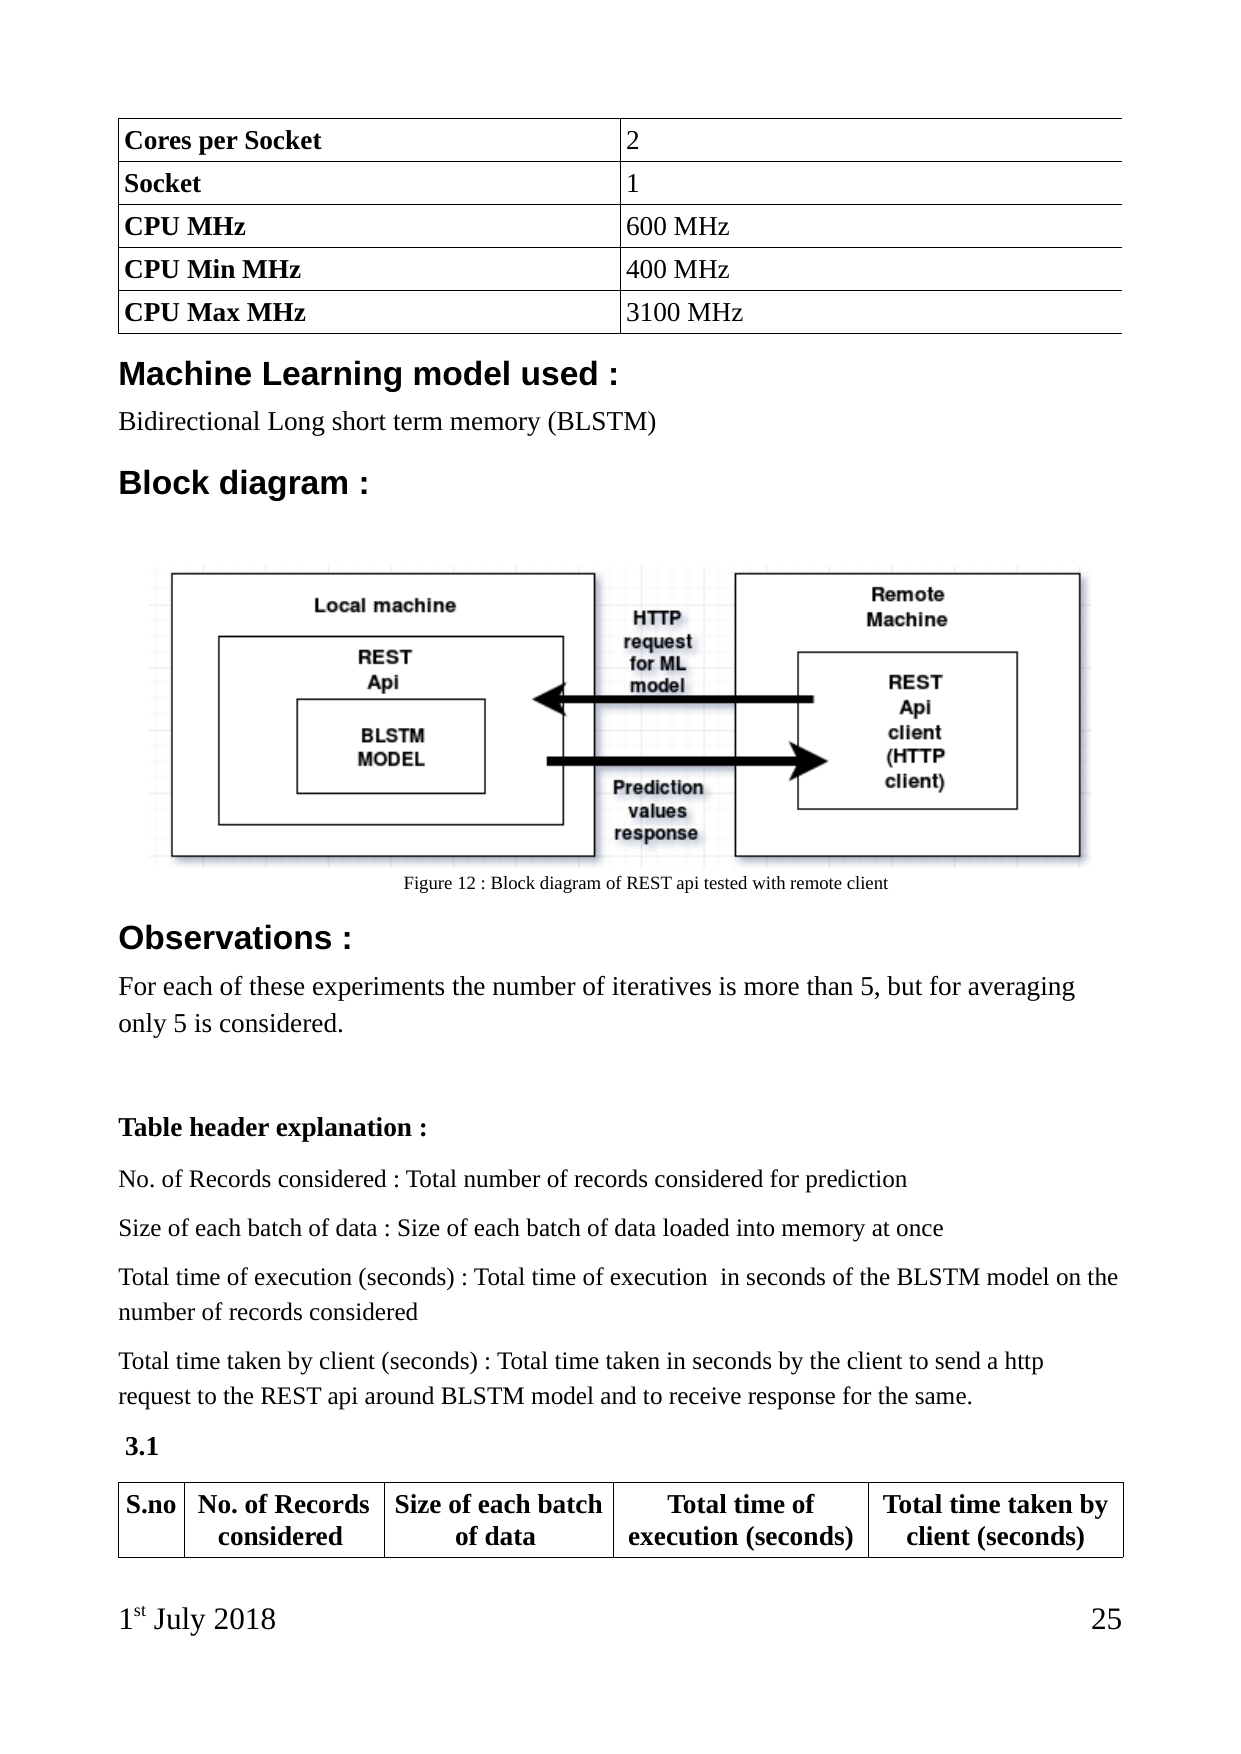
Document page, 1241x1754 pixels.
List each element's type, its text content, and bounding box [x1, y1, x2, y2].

table_cell CPU MHz [119, 205, 620, 247]
table_header Total time taken by client (seconds) [869, 1483, 1123, 1557]
table_cell Cores per Socket [119, 119, 620, 161]
text For each of these experiments the number of iteratives is more than 5, but for averaging only 5 is considered. [118, 969, 1122, 1038]
table_cell Socket [119, 162, 620, 204]
table_cell CPU Min MHz [119, 248, 620, 290]
table_cell 1 [621, 162, 1122, 204]
text Size of each batch of data : Size of each batch of data loaded into memory at once [118, 1213, 1122, 1242]
table_header No. of Records considered [185, 1483, 384, 1557]
table_cell 400 MHz [621, 248, 1122, 290]
subtitle Observations : [118, 918, 1122, 957]
picture [148, 566, 1092, 868]
subtitle Machine Learning model used : [118, 354, 1122, 392]
table_cell 600 MHz [621, 205, 1122, 247]
table_header Size of each batch of data [385, 1483, 613, 1557]
text Figure 12 : Block diagram of REST api tested with remote client [118, 567, 1122, 893]
table_header Total time of execution (seconds) [614, 1483, 868, 1557]
text Bidirectional Long short term memory (BLSTM) [118, 405, 1122, 436]
text Total time of execution (seconds) : Total time of execution in seconds of the BLSTM model on the number of records considered [118, 1262, 1122, 1326]
table_cell 2 [621, 119, 1122, 161]
table_header S.no [119, 1483, 184, 1557]
text No. of Records considered : Total number of records considered for prediction [118, 1163, 1122, 1192]
text Table header explanation : [118, 1111, 1122, 1143]
text 3.1 [118, 1430, 1122, 1461]
text Total time taken by client (seconds) : Total time taken in seconds by the client to send a http request to the REST api around BLSTM model and to receive response for the same. [118, 1346, 1122, 1410]
table_cell CPU Max MHz [119, 291, 620, 333]
table_cell 3100 MHz [621, 291, 1122, 333]
subtitle Block diagram : [118, 463, 1122, 502]
